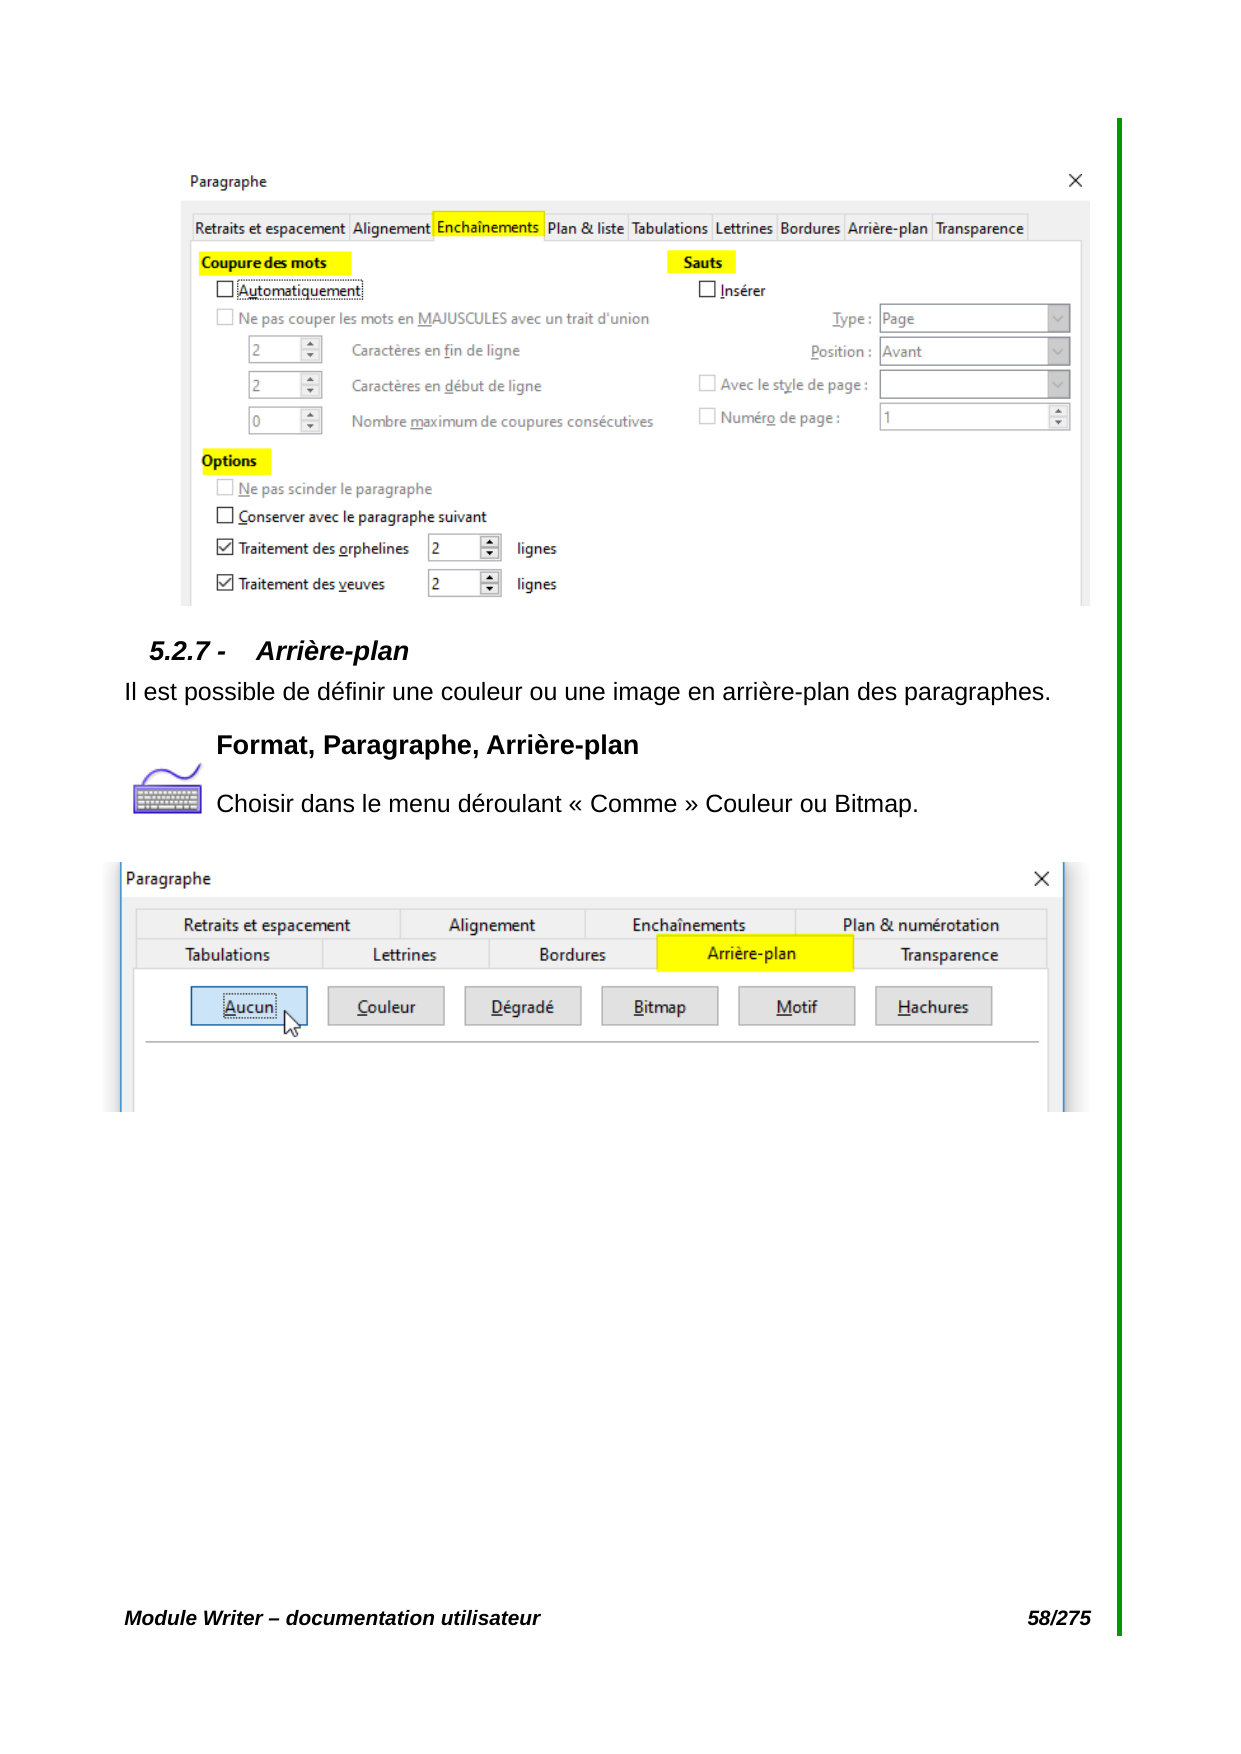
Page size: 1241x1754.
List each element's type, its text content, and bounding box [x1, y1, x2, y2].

text Il est possible de définir une couleur ou une image en arrière-plan des paragraphes. [124, 678, 1111, 706]
subtitle Arrière-plan [149, 124, 1111, 666]
picture [129, 752, 205, 828]
picture [180, 164, 1091, 606]
text Choisir dans le menu déroulant « Comme » Couleur ou Bitmap. [205, 789, 1111, 817]
text Format, Paragraphe, Arrière-plan [124, 730, 1111, 760]
picture [102, 862, 1090, 1112]
